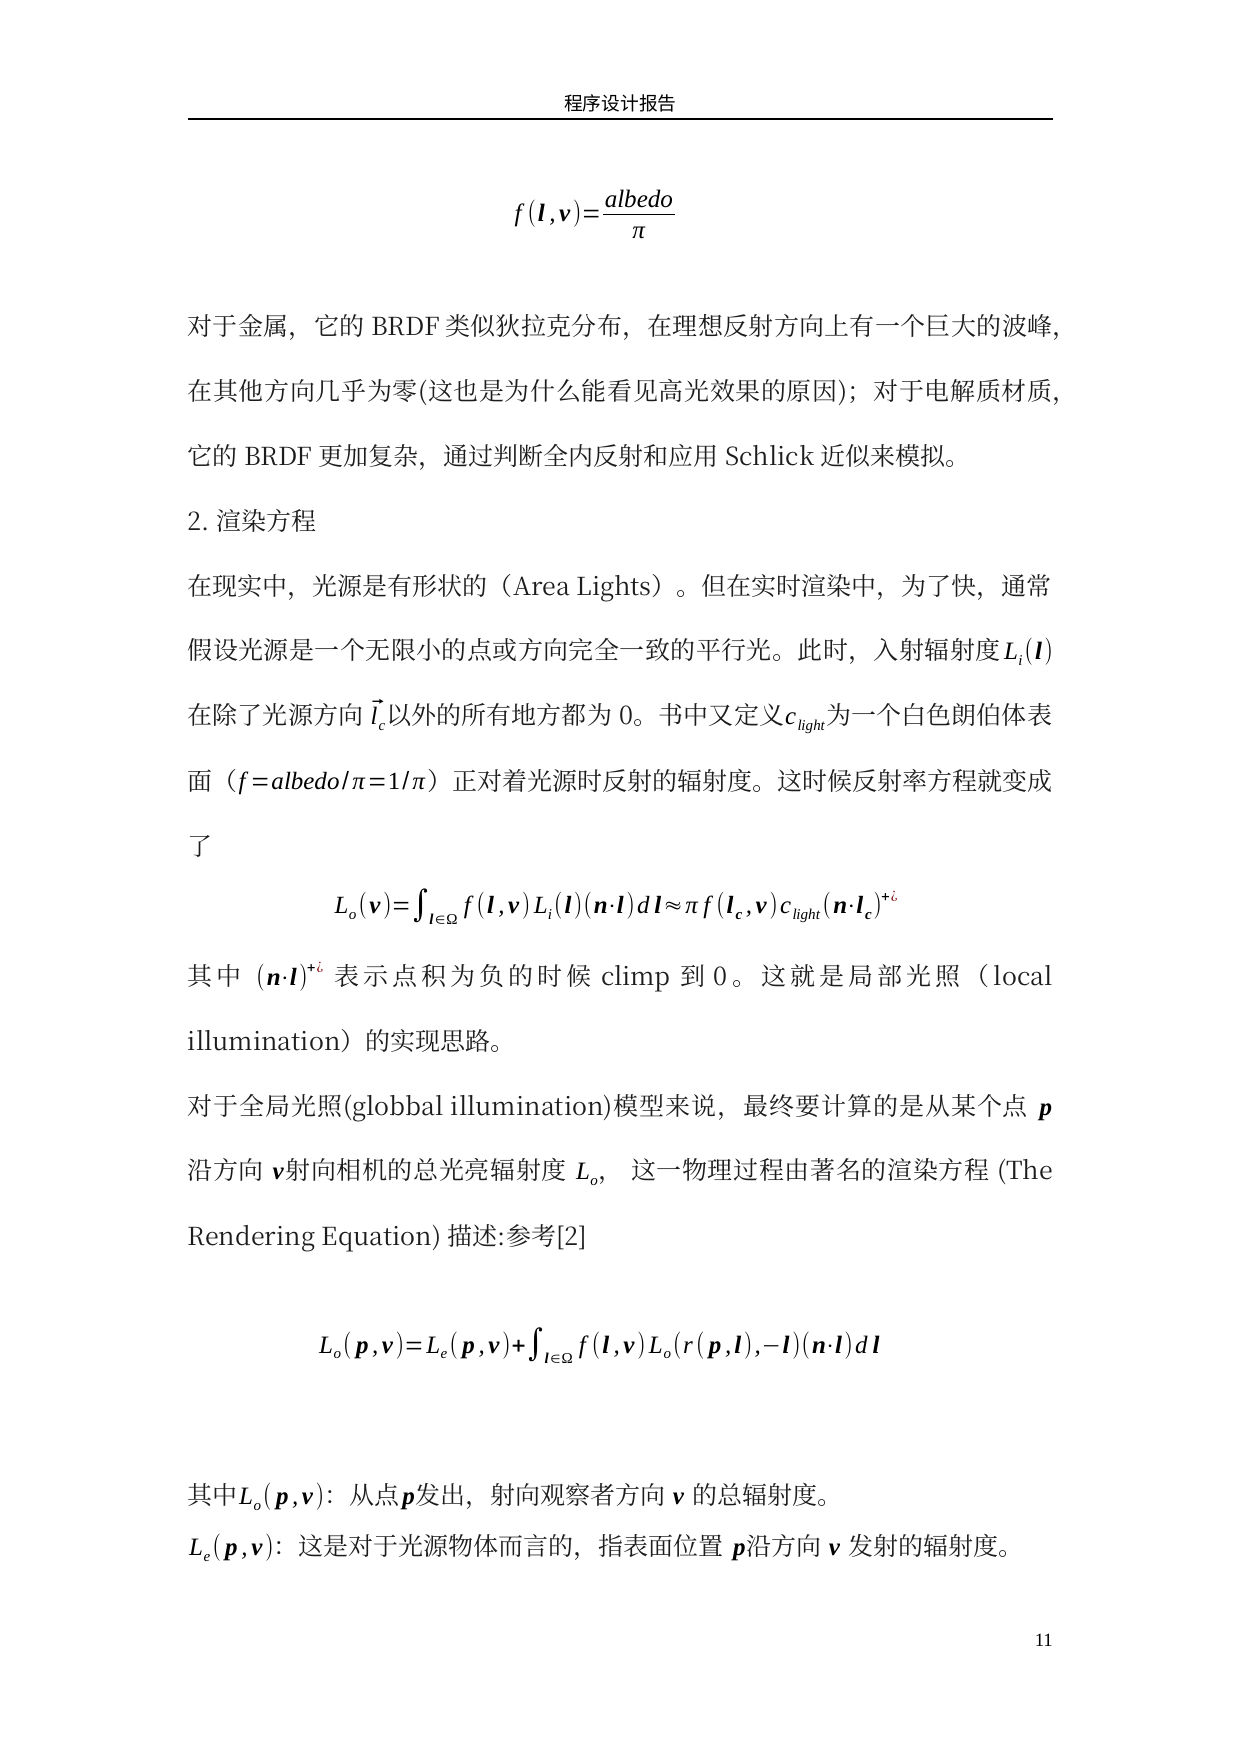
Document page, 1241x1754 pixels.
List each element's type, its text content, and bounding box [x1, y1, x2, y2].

text 2. 渲染方程 [187, 487, 1053, 552]
text 其中：从点发出，射向观察者方向 的总辐射度。 [187, 1462, 1053, 1527]
text 对于全局光照(globbal illumination)模型来说，最终要计算的是从某个点 沿方向 射向相机的总光亮辐射度 ， 这一物理过程由著名的渲染方程 (The Rendering Equation) 描述:参考[2] [187, 1072, 1053, 1267]
text ：这是对于光源物体而言的，指表面位置 沿方向 发射的辐射度。 [187, 1527, 1053, 1592]
text 在现实中，光源是有形状的（Area Lights）。但在实时渲染中，为了快，通常假设光源是一个无限小的点或方向完全一致的平行光。此时，入射辐射度 在除了光源方向 以外的所有地方都为 0。书中又定义为一个白色朗伯体表面（）正对着光源时反射的辐射度。这时候反射率方程就变成了 [187, 552, 1053, 877]
text 对于金属，它的 BRDF类似狄拉克分布，在理想反射方向上有一个巨大的波峰，在其他方向几乎为零(这也是为什么能看见高光效果的原因)；对于电解质材质，它的 BRDF 更加复杂，通过判断全内反射和应用 Schlick 近似来模拟。 [187, 292, 1053, 487]
text 其中 表示点积为负的时候climp到0。这就是局部光照（local illumination）的实现思路。 [187, 877, 1053, 1072]
